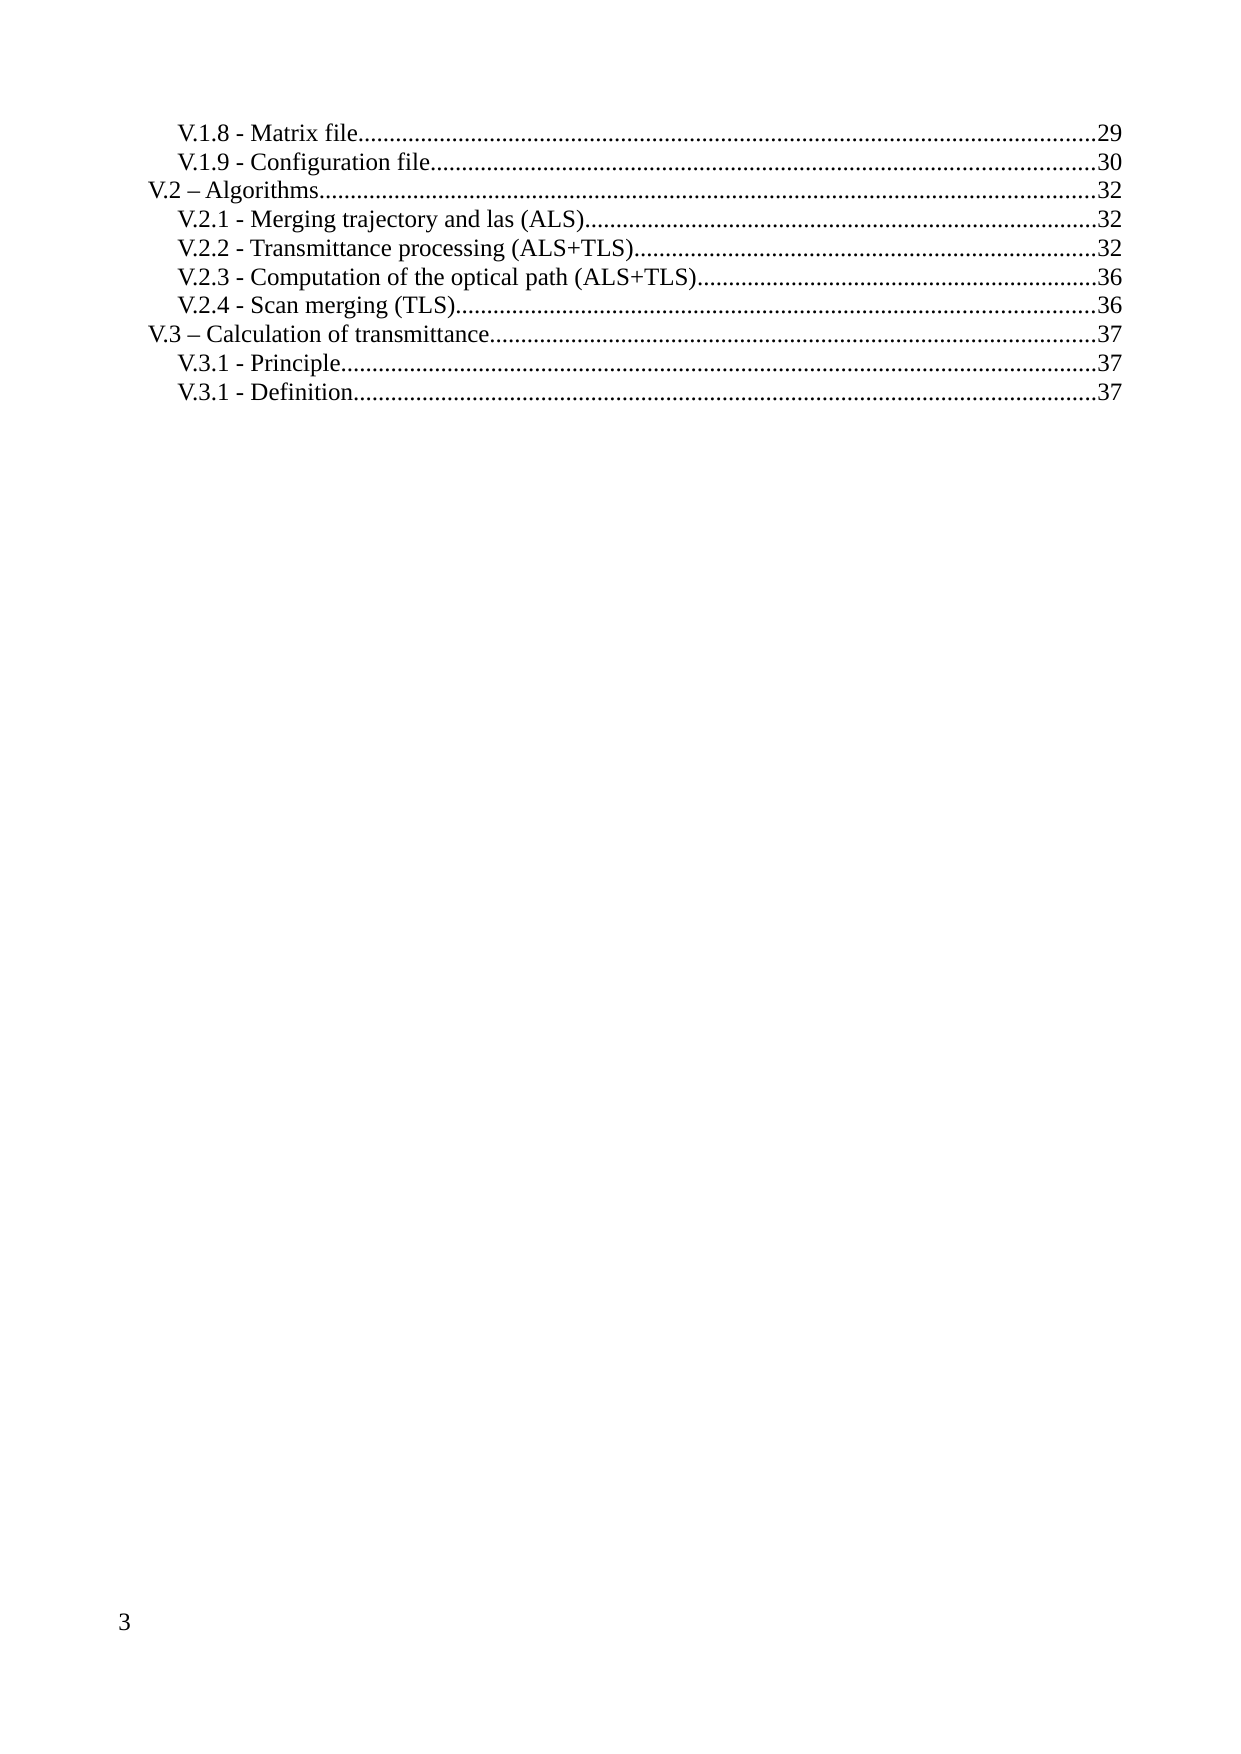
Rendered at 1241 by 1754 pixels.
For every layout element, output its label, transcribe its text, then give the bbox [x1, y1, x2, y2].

text V.1.8 - Matrix file 29 [177, 118, 1122, 147]
text V.2.1 - Merging trajectory and las (ALS) 32 [177, 204, 1122, 233]
text V.3.1 - Definition 37 [177, 377, 1122, 406]
text V.1.9 - Configuration file 30 [177, 147, 1122, 176]
text V.2.4 - Scan merging (TLS) 36 [177, 291, 1122, 319]
text V.3.1 - Principle 37 [177, 348, 1122, 377]
text V.2.2 - Transmittance processing (ALS+TLS) 32 [177, 233, 1122, 262]
text V.2 – Algorithms 32 [148, 176, 1122, 204]
text V.2.3 - Computation of the optical path (ALS+TLS) 36 [177, 262, 1122, 291]
text V.3 – Calculation of transmittance 37 [148, 319, 1122, 348]
